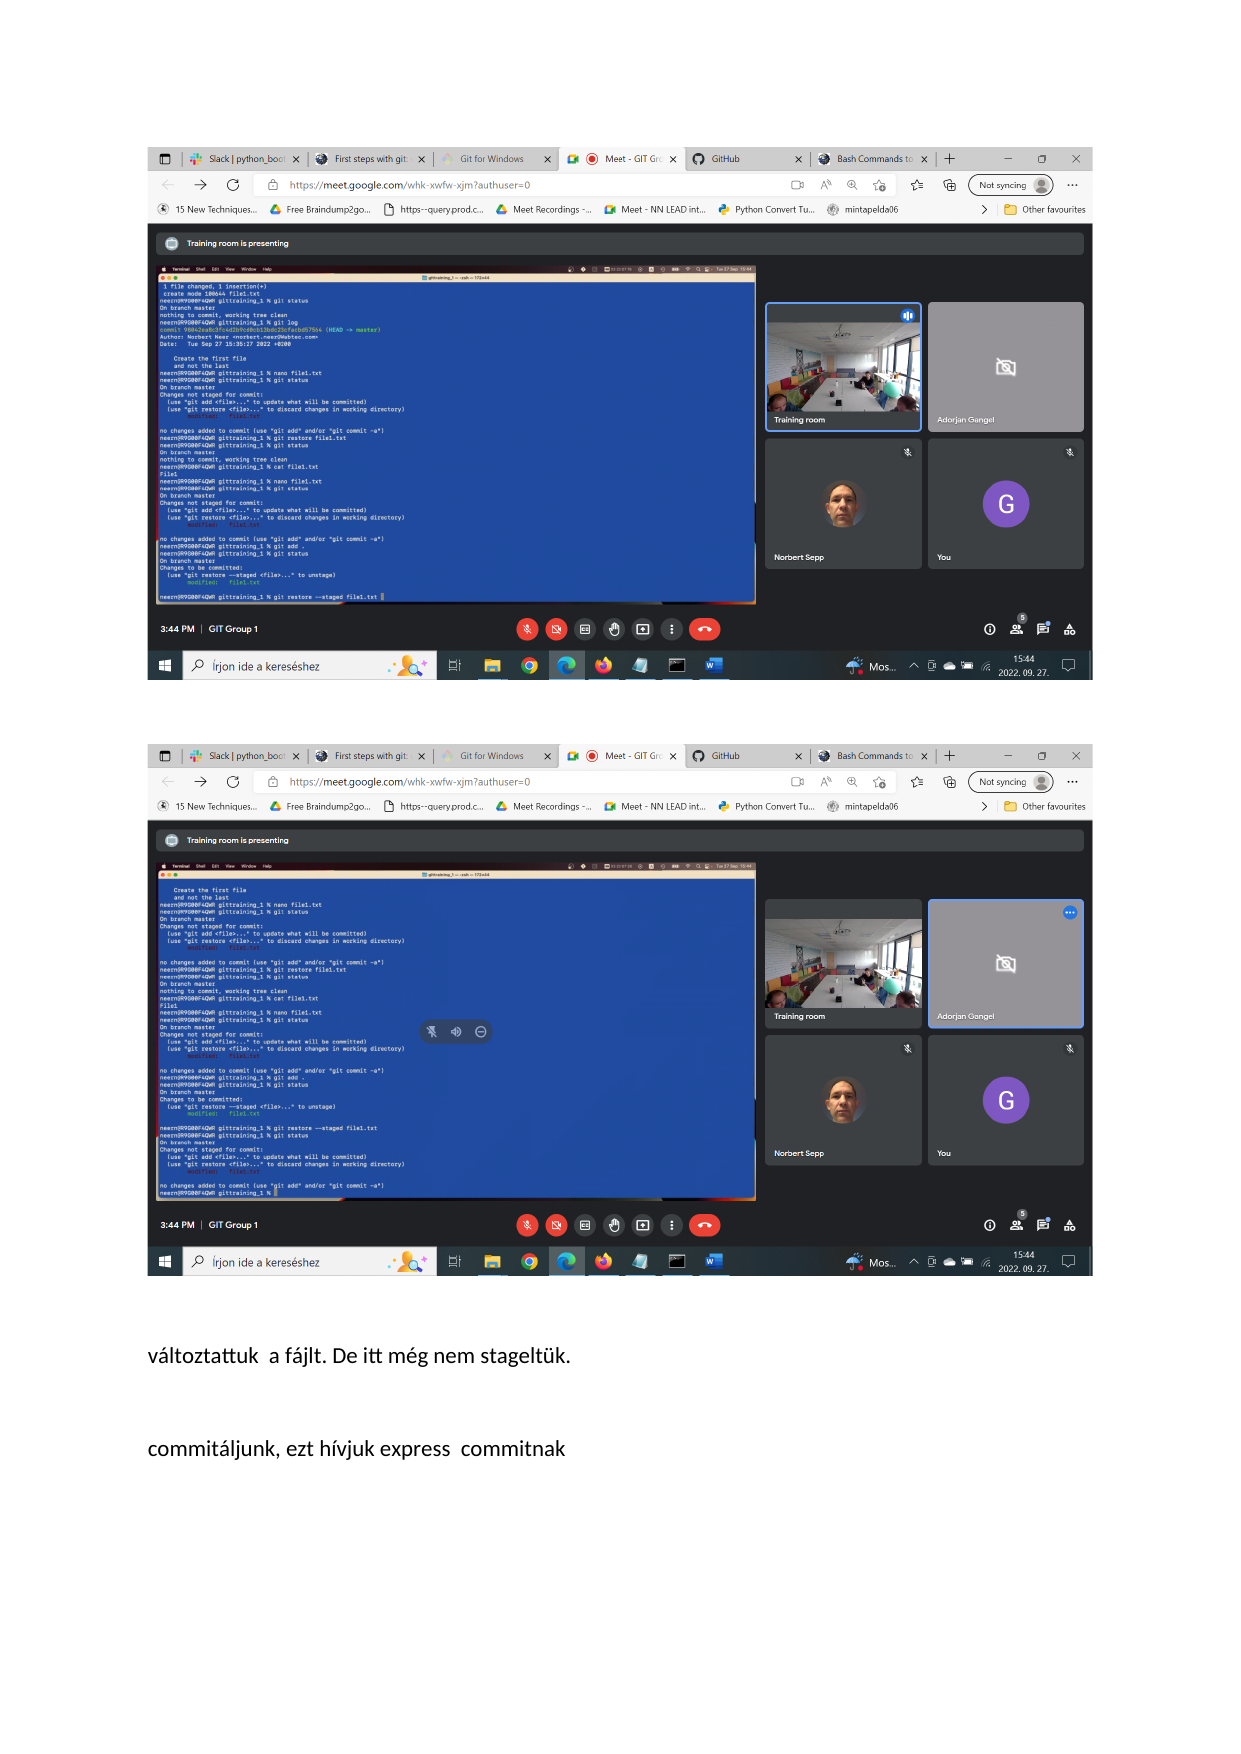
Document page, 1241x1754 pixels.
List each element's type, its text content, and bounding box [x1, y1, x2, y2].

text változtattuk a fájlt. De itt még nem stageltük. [148, 1341, 1093, 1369]
text commitáljunk, ezt hívjuk express commitnak [148, 1434, 1093, 1462]
